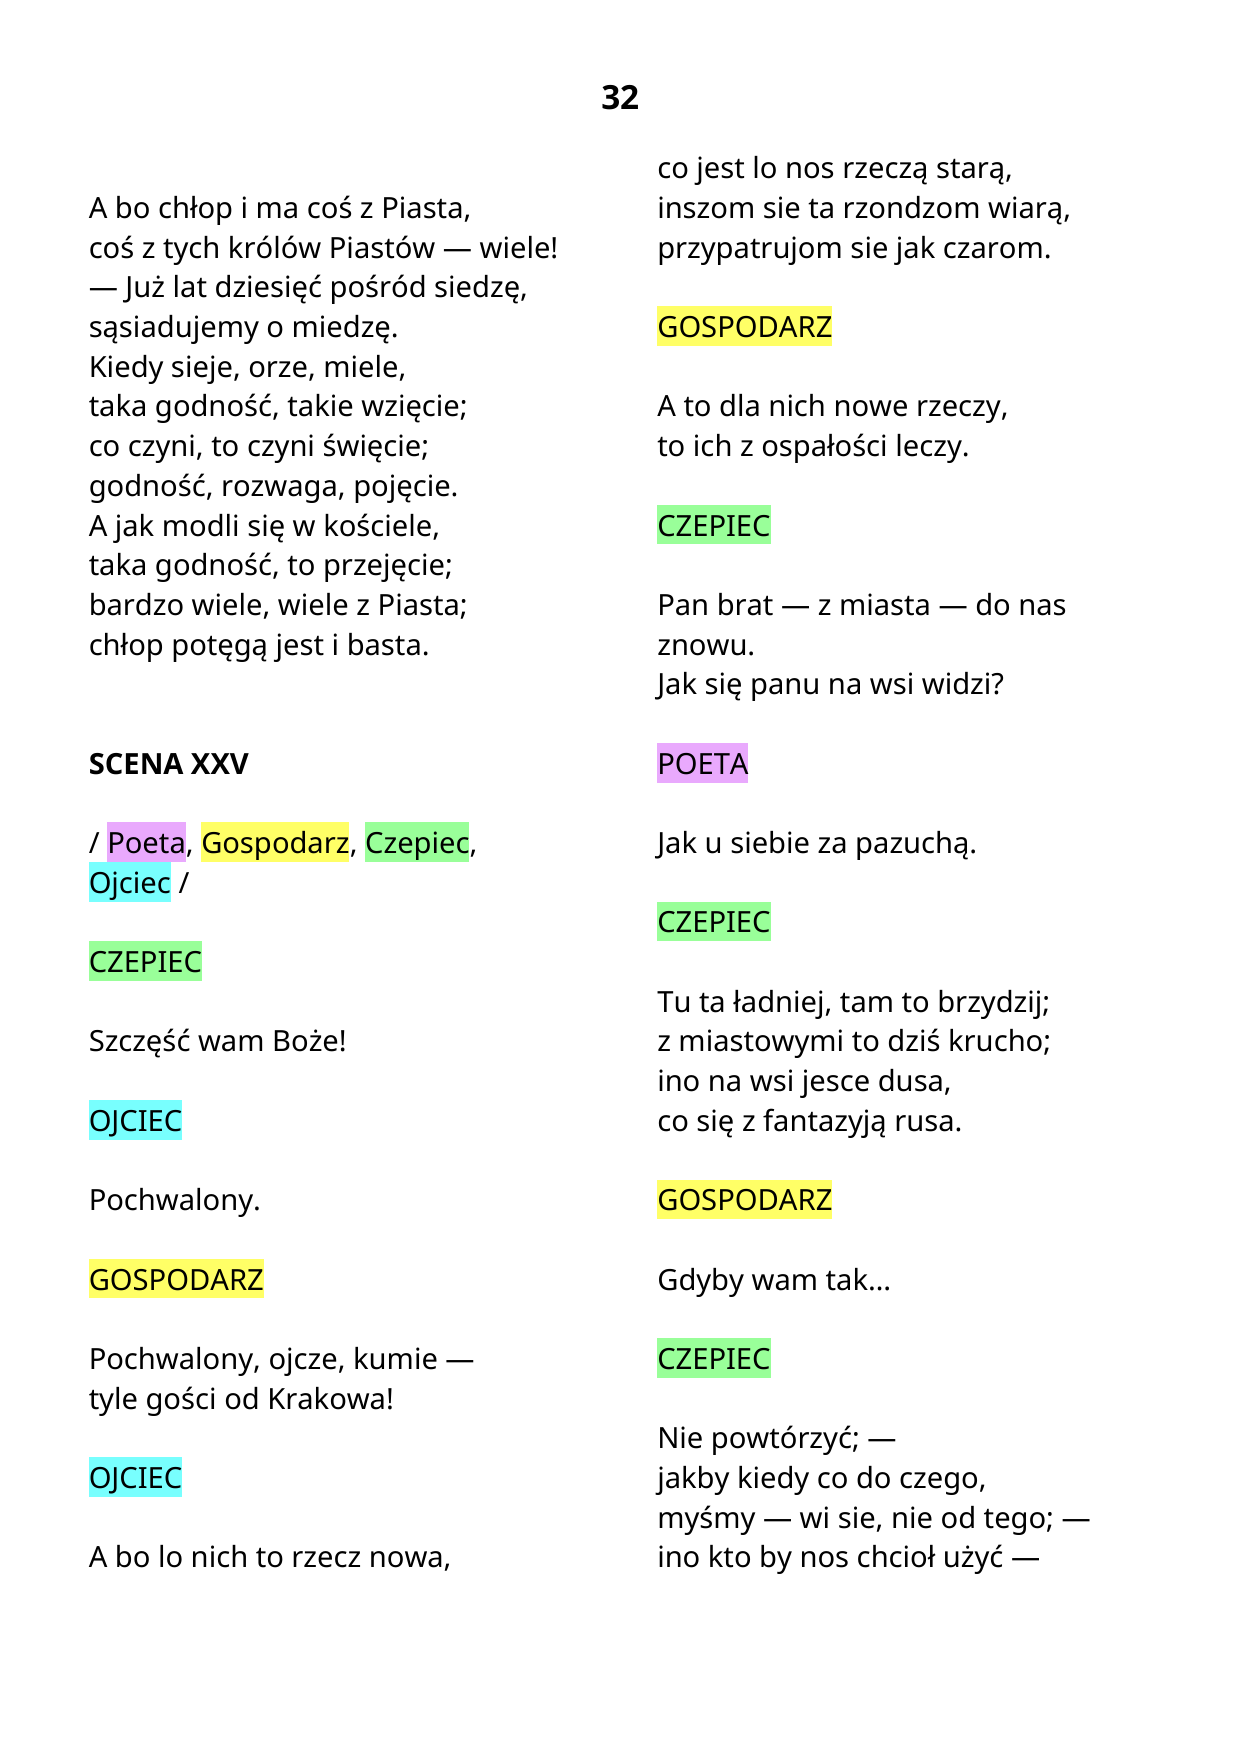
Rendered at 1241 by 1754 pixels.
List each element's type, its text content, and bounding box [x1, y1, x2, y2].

text OJCIEC [88, 1457, 583, 1497]
text taka godność, to przejęcie; [88, 544, 583, 584]
text myśmy — wi sie, nie od tego; — [657, 1497, 1152, 1537]
text ino kto by nos chcioł użyć — [657, 1537, 1152, 1576]
text POETA [657, 743, 1152, 783]
text sąsiadujemy o miedzę. [88, 306, 583, 346]
text CZEPIEC [88, 941, 583, 981]
text — Już lat dziesięć pośród siedzę, [88, 267, 583, 306]
text Pochwalony. [88, 1179, 583, 1219]
text CZEPIEC [657, 505, 1152, 544]
text tyle gości od Krakowa! [88, 1378, 583, 1418]
text Jak się panu na wsi widzi? [657, 663, 1152, 703]
text Kiedy sieje, orze, miele, [88, 346, 583, 386]
text A jak modli się w kościele, [88, 505, 583, 544]
text Pan brat — z miasta — do nas znowu. [657, 584, 1152, 663]
text / Poeta, Gospodarz, Czepiec, Ojciec / [88, 822, 583, 902]
text chłop potęgą jest i basta. [88, 624, 583, 663]
text taka godność, takie wzięcie; [88, 386, 583, 425]
text CZEPIEC [657, 1338, 1152, 1378]
text coś z tych królów Piastów — wiele! [88, 227, 583, 267]
text GOSPODARZ [657, 306, 1152, 346]
text Szczęść wam Boże! [88, 1021, 583, 1060]
text OJCIEC [88, 1100, 583, 1140]
text Tu ta ładniej, tam to brzydzij; [657, 981, 1152, 1021]
text Nie powtórzyć; — [657, 1418, 1152, 1457]
text co się z fantazyją rusa. [657, 1100, 1152, 1140]
text GOSPODARZ [657, 1179, 1152, 1219]
text co jest lo nos rzeczą starą, [657, 148, 1152, 187]
text A bo lo nich to rzecz nowa, [88, 1537, 583, 1576]
text jakby kiedy co do czego, [657, 1457, 1152, 1497]
text przypatrujom sie jak czarom. [657, 227, 1152, 267]
text A bo chłop i ma coś z Piasta, [88, 187, 583, 227]
text A to dla nich nowe rzeczy, [657, 386, 1152, 425]
text SCENA XXV [88, 743, 583, 783]
text Gdyby wam tak… [657, 1259, 1152, 1298]
text z miastowymi to dziś krucho; [657, 1021, 1152, 1060]
text co czyni, to czyni święcie; [88, 425, 583, 465]
text bardzo wiele, wiele z Piasta; [88, 584, 583, 624]
text Pochwalony, ojcze, kumie — [88, 1338, 583, 1378]
text inszom sie ta rzondzom wiarą, [657, 187, 1152, 227]
text CZEPIEC [657, 902, 1152, 941]
text GOSPODARZ [88, 1259, 583, 1298]
text Jak u siebie za pazuchą. [657, 822, 1152, 862]
text to ich z ospałości leczy. [657, 425, 1152, 465]
text godność, rozwaga, pojęcie. [88, 465, 583, 505]
text ino na wsi jesce dusa, [657, 1060, 1152, 1100]
